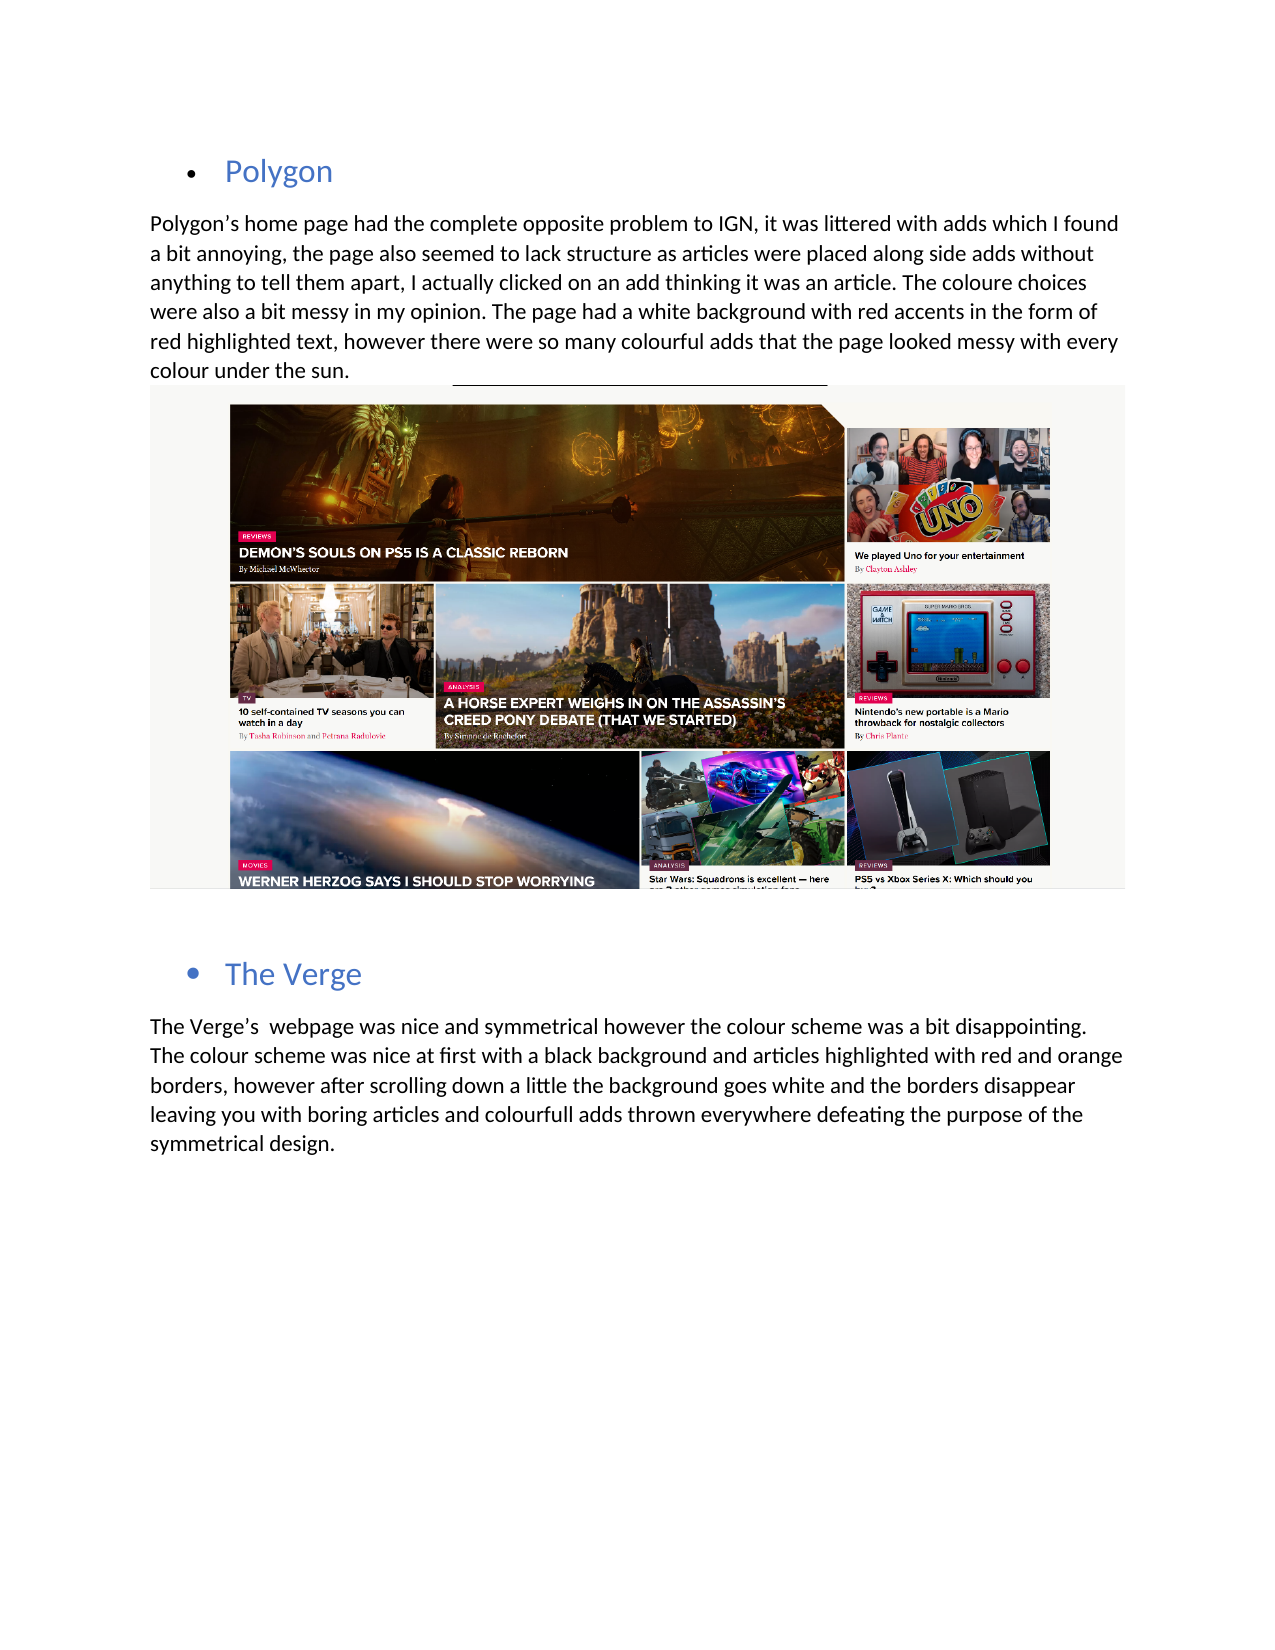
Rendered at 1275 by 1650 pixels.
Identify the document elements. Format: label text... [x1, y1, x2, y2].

text Polygon’s home page had the complete opposite problem to IGN, it was littered with adds which I found a bit annoying, the page also seemed to lack structure as articles were placed along side adds without anything to tell them apart, I actually clicked on an add thinking it was an article. The coloure choices were also a bit messy in my opinion. The page had a white background with red accents in the form of red highlighted text, however there were so many colourful adds that the page looked messy with every colour under the sun. [150, 209, 1125, 385]
text The Verge’s webpage was nice and symmetrical however the colour scheme was a bit disappointing. The colour scheme was nice at first with a black background and articles highlighted with red and orange borders, however after scrolling down a little the background goes white and the borders disappear leaving you with boring articles and colourfull adds thrown everywhere defeating the purpose of the symmetrical design. [150, 1012, 1125, 1158]
list The Verge [187, 953, 1125, 993]
list Polygon [187, 150, 1125, 191]
